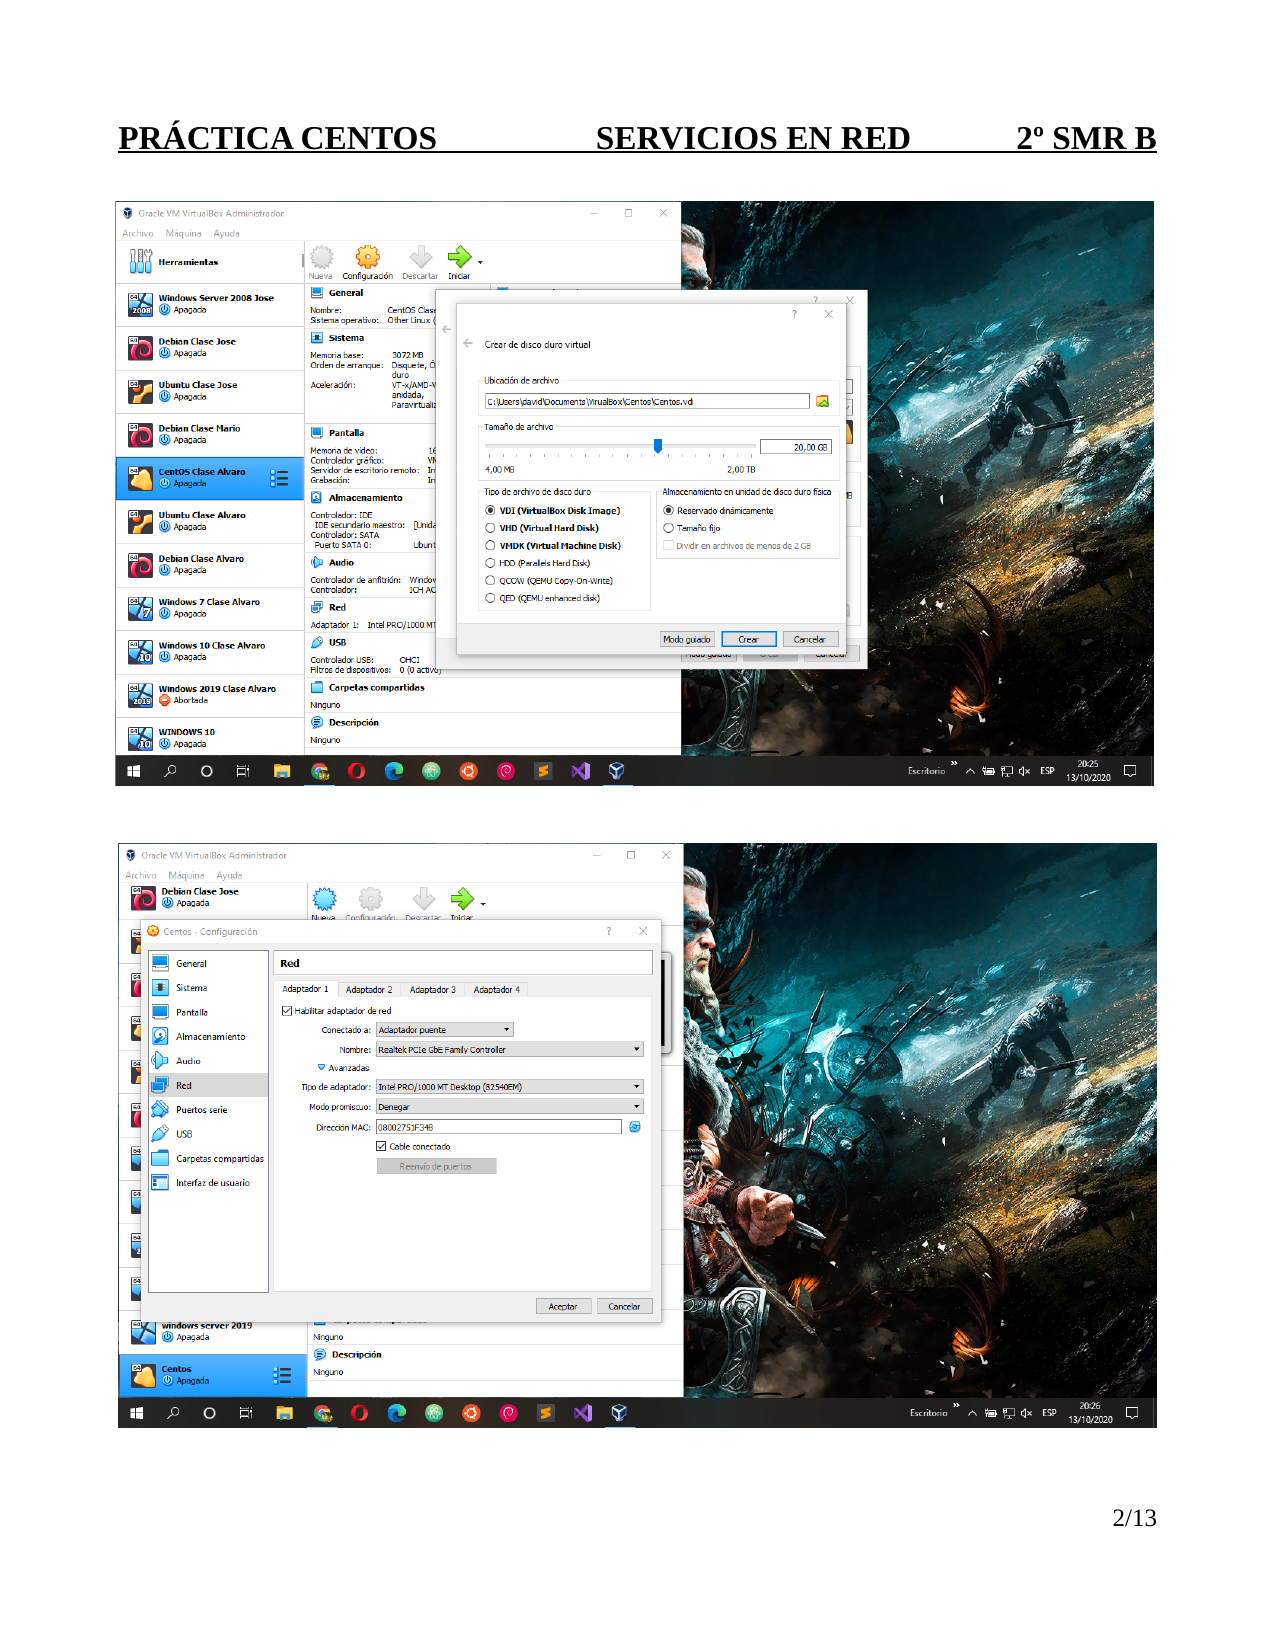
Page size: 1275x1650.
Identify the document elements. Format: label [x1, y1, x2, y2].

picture [118, 843, 1157, 1428]
picture [115, 201, 1154, 786]
